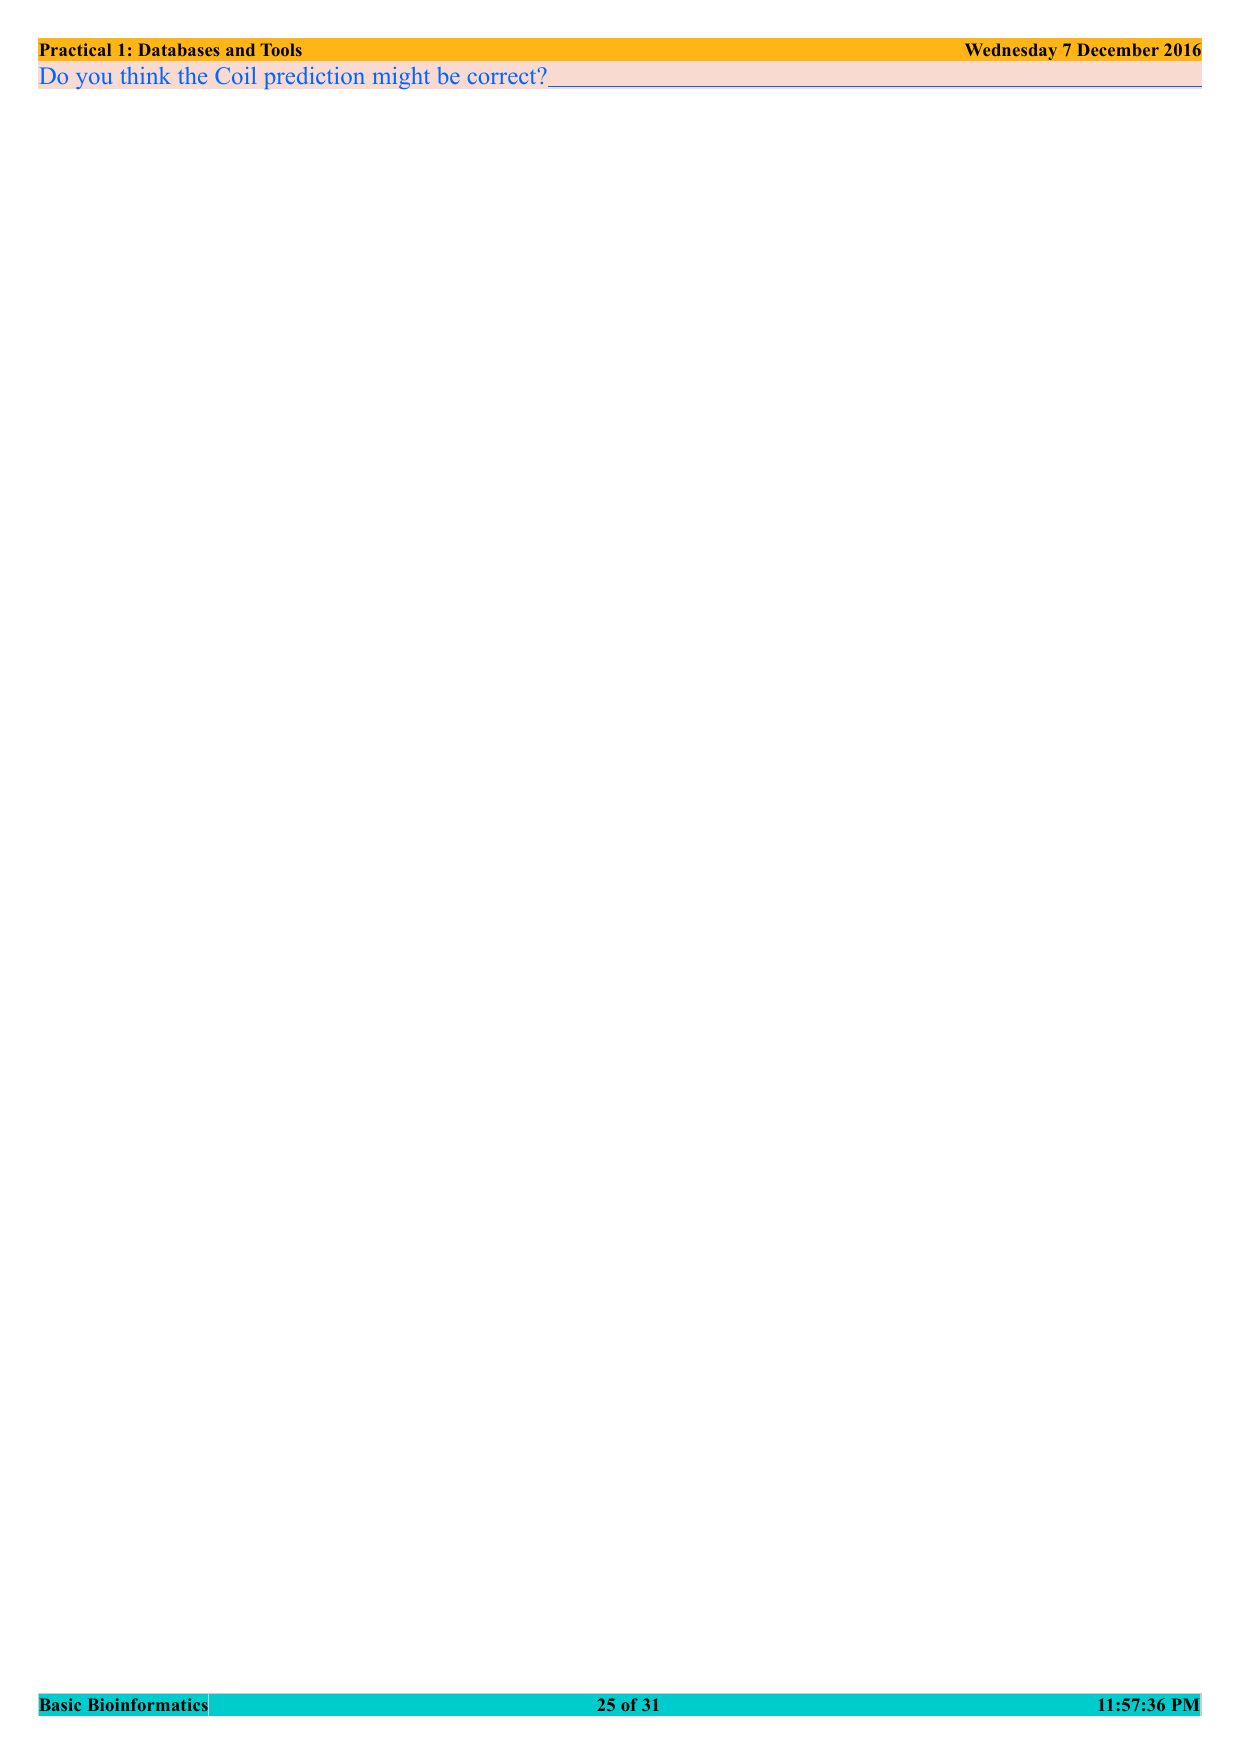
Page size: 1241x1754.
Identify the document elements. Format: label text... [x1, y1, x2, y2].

text Do you think the Coil prediction might be correct? [38, 61, 1202, 89]
